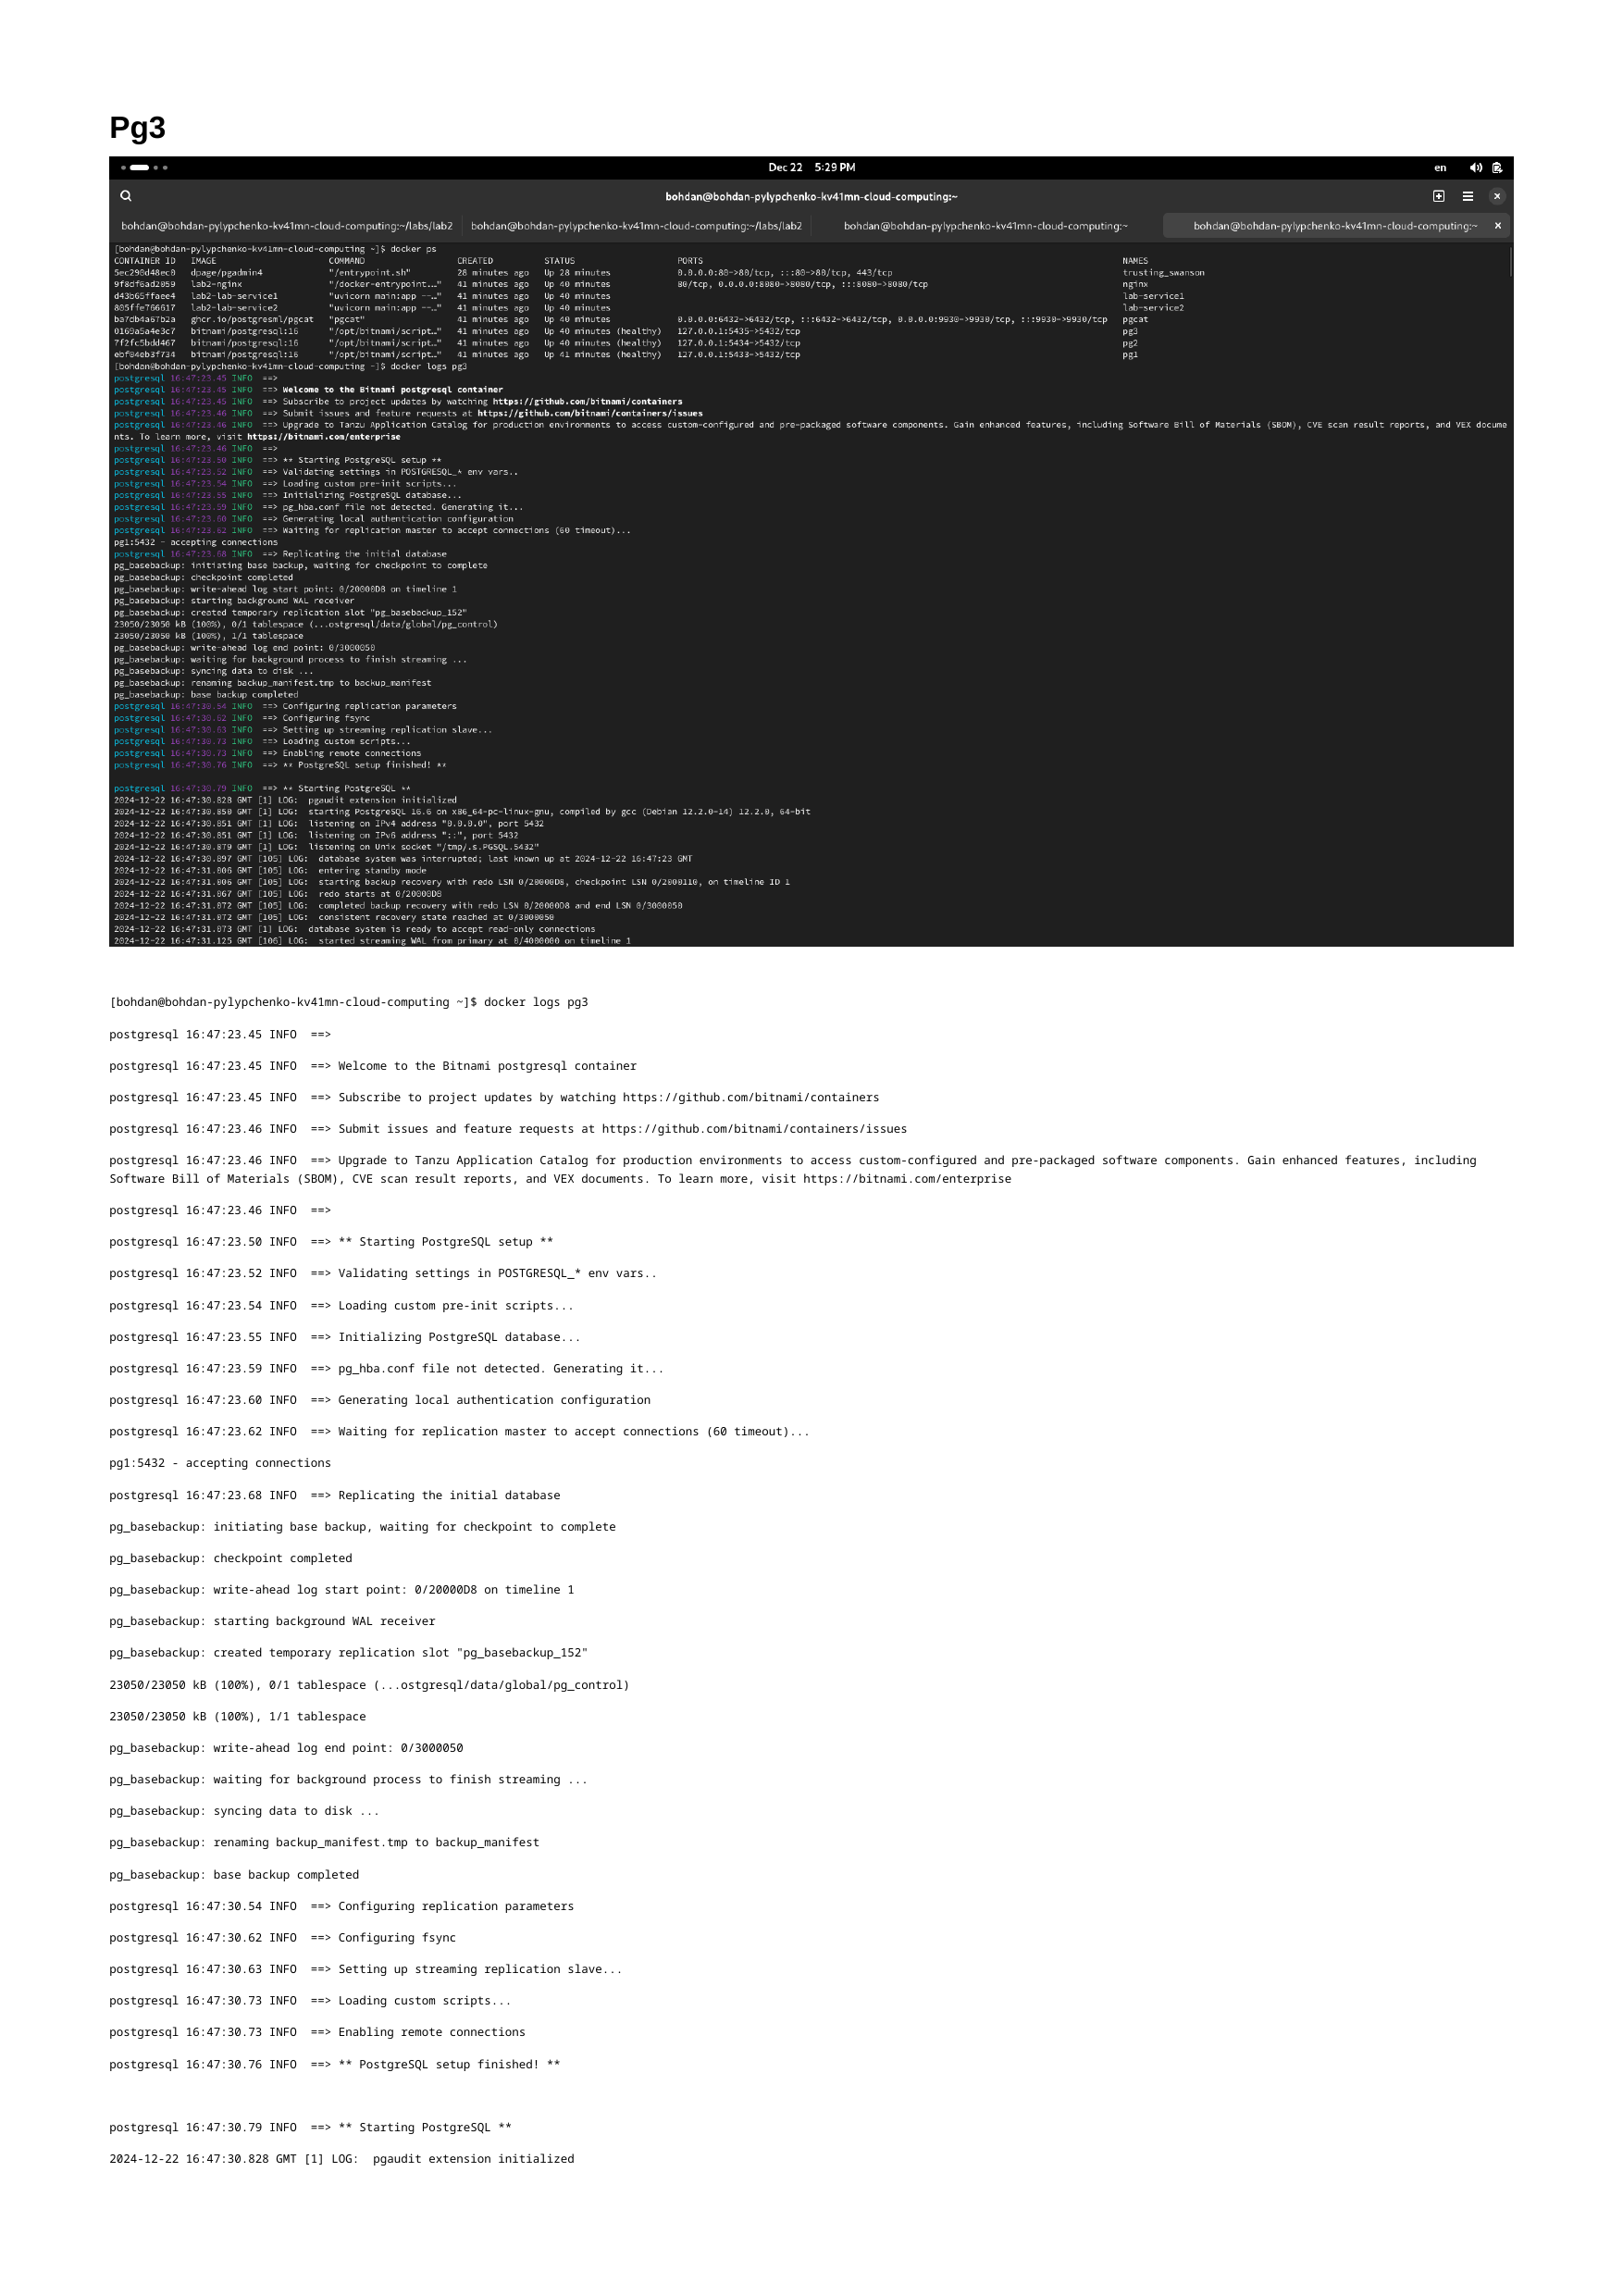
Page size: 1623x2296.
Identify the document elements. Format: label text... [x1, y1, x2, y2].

text postgresql 16:47:23.46 INFO ==> [109, 1202, 1514, 1218]
text postgresql 16:47:30.73 INFO ==> Loading custom scripts... [109, 1992, 1514, 2008]
text postgresql 16:47:23.50 INFO ==> ** Starting PostgreSQL setup ** [109, 1234, 1514, 1249]
text pg_basebackup: write-ahead log start point: 0/20000D8 on timeline 1 [109, 1582, 1514, 1597]
text pg_basebackup: initiating base backup, waiting for checkpoint to complete [109, 1519, 1514, 1534]
text [bohdan@bohdan-pylypchenko-kv41mn-cloud-computing ~]$ docker logs pg3 [109, 994, 1514, 1011]
text postgresql 16:47:30.73 INFO ==> Enabling remote connections [109, 2024, 1514, 2040]
text pg_basebackup: checkpoint completed [109, 1550, 1514, 1566]
text postgresql 16:47:23.45 INFO ==> [109, 1026, 1514, 1042]
text 23050/23050 kB (100%), 1/1 tablespace [109, 1708, 1514, 1724]
text pg1:5432 - accepting connections [109, 1455, 1514, 1471]
subtitle Pg3 [109, 109, 1514, 145]
text postgresql 16:47:30.54 INFO ==> Configuring replication parameters [109, 1898, 1514, 1914]
text postgresql 16:47:23.59 INFO ==> pg_hba.conf file not detected. Generating it... [109, 1360, 1514, 1376]
text 23050/23050 kB (100%), 0/1 tablespace (...ostgresql/data/global/pg_control) [109, 1677, 1514, 1693]
text postgresql 16:47:23.60 INFO ==> Generating local authentication configuration [109, 1392, 1514, 1408]
text postgresql 16:47:23.46 INFO ==> Upgrade to Tanzu Application Catalog for production environments to access custom-configured and pre-packaged software components. Gain enhanced features, including Software Bill of Materials (SBOM), CVE scan result reports, and VEX documents. To learn more, visit https://bitnami.com/enterprise [109, 1152, 1514, 1186]
text postgresql 16:47:30.76 INFO ==> ** PostgreSQL setup finished! ** [109, 2056, 1514, 2072]
text pg_basebackup: created temporary replication slot "pg_basebackup_152" [109, 1644, 1514, 1660]
text postgresql 16:47:30.63 INFO ==> Setting up streaming replication slave... [109, 1961, 1514, 1977]
text postgresql 16:47:23.62 INFO ==> Waiting for replication master to accept connections (60 timeout)... [109, 1423, 1514, 1439]
text postgresql 16:47:30.79 INFO ==> ** Starting PostgreSQL ** [109, 2119, 1514, 2135]
text postgresql 16:47:23.46 INFO ==> Submit issues and feature requests at https://github.com/bitnami/containers/issues [109, 1121, 1514, 1136]
picture [109, 156, 1514, 947]
text 2024-12-22 16:47:30.828 GMT [1] LOG: pgaudit extension initialized [109, 2151, 1514, 2166]
text pg_basebackup: starting background WAL receiver [109, 1613, 1514, 1629]
text postgresql 16:47:30.62 INFO ==> Configuring fsync [109, 1930, 1514, 1945]
text pg_basebackup: renaming backup_manifest.tmp to backup_manifest [109, 1834, 1514, 1850]
text postgresql 16:47:23.68 INFO ==> Replicating the initial database [109, 1487, 1514, 1503]
text pg_basebackup: base backup completed [109, 1867, 1514, 1882]
text pg_basebackup: syncing data to disk ... [109, 1803, 1514, 1818]
text postgresql 16:47:23.54 INFO ==> Loading custom pre-init scripts... [109, 1297, 1514, 1313]
text postgresql 16:47:23.55 INFO ==> Initializing PostgreSQL database... [109, 1329, 1514, 1345]
text postgresql 16:47:23.45 INFO ==> Subscribe to project updates by watching https://github.com/bitnami/containers [109, 1089, 1514, 1105]
text postgresql 16:47:23.52 INFO ==> Validating settings in POSTGRESQL_* env vars.. [109, 1265, 1514, 1281]
text postgresql 16:47:23.45 INFO ==> Welcome to the Bitnami postgresql container [109, 1058, 1514, 1074]
text pg_basebackup: write-ahead log end point: 0/3000050 [109, 1740, 1514, 1756]
text pg_basebackup: waiting for background process to finish streaming ... [109, 1771, 1514, 1787]
